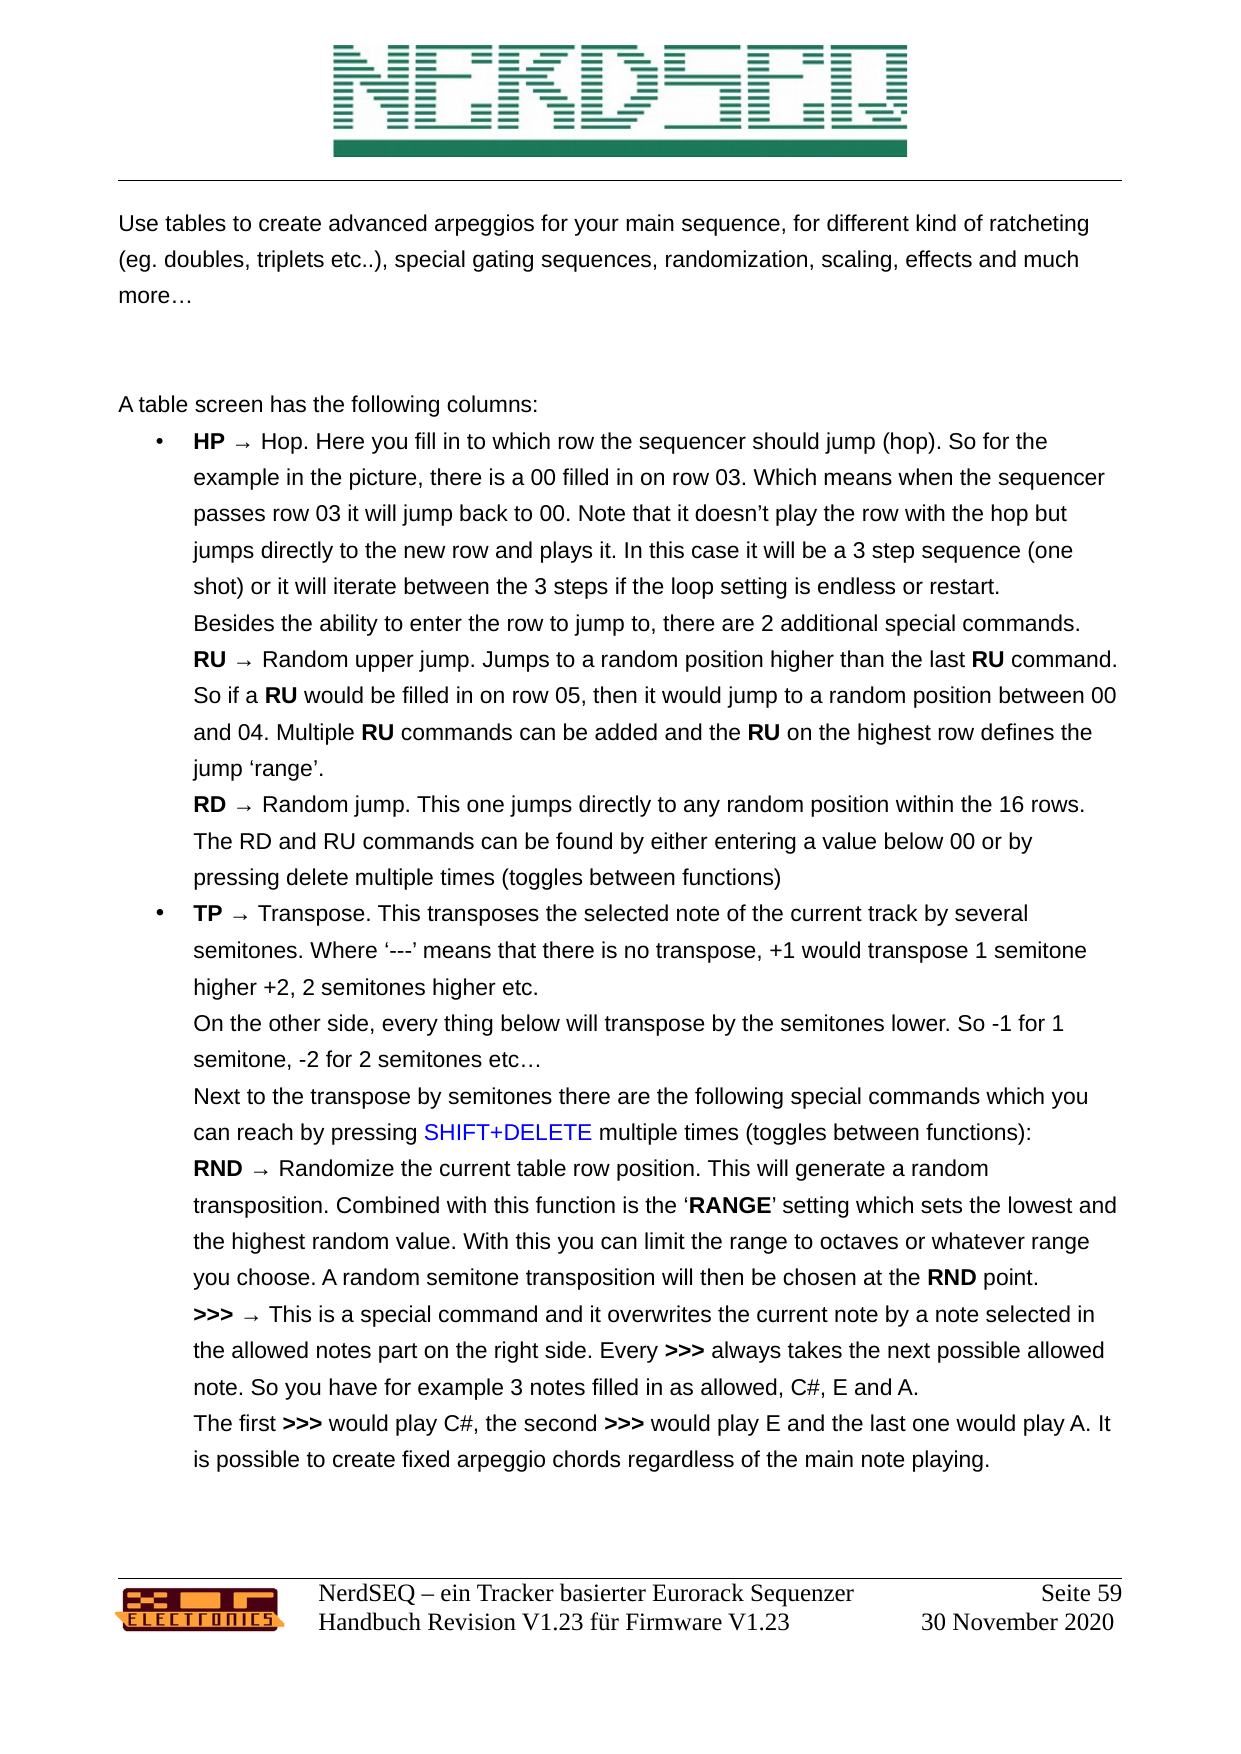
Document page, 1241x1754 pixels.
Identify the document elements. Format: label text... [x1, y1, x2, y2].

list RD → Random jump. This one jumps directly to any random position within the 16 rows. [156, 791, 1122, 818]
list RU → Random upper jump. Jumps to a random position higher than the last RU command. [156, 646, 1122, 672]
list TP → Transpose. This transposes the selected note of the current track by several semitones. Where ‘---’ means that there is no transpose, +1 would transpose 1 semitone higher +2, 2 semitones higher etc. On the other side, every thing below will transpose by the semitones lower. So -1 for 1 semitone, -2 for 2 semitones etc… [156, 900, 1122, 1073]
list >>> → This is a special command and it overwrites the current note by a note selected in the allowed notes part on the right side. Every >>> always takes the next possible allowed note. So you have for example 3 notes filled in as allowed, C#, E and A. [156, 1301, 1122, 1400]
list Next to the transpose by semitones there are the following special commands which you can reach by pressing SHIFT+DELETE multiple times (toggles between functions): [156, 1083, 1122, 1145]
text Use tables to create advanced arpeggios for your main sequence, for different kind of ratcheting (eg. doubles, triplets etc..), special gating sequences, randomization, scaling, effects and much more… [118, 209, 1122, 309]
list The RD and RU commands can be found by either entering a value below 00 or by pressing delete multiple times (toggles between functions) [156, 828, 1122, 890]
list RND → Randomize the current table row position. This will generate a random transposition. Combined with this function is the ‘RANGE’ setting which sets the lowest and the highest random value. With this you can limit the range to octaves or whatever range you choose. A random semitone transposition will then be chosen at the RND point. [156, 1155, 1122, 1291]
list The first >>> would play C#, the second >>> would play E and the last one would play A. It is possible to create fixed arpeggio chords regardless of the main note playing. [156, 1410, 1122, 1509]
text A table screen has the following columns: [118, 391, 1122, 418]
list Besides the ability to enter the row to jump to, there are 2 additional special commands. [156, 609, 1122, 636]
list So if a RU would be filled in on row 05, then it would jump to a random position between 00 and 04. Multiple RU commands can be added and the RU on the highest row defines the jump ‘range’. [156, 682, 1122, 781]
picture [333, 45, 908, 157]
list HP → Hop. Here you fill in to which row the sequencer should jump (hop). So for the example in the picture, there is a 00 filled in on row 03. Which means when the sequencer passes row 03 it will jump back to 00. Note that it doesn’t play the row with the hop but jumps directly to the new row and plays it. In this case it will be a 3 step sequence (one shot) or it will iterate between the 3 steps if the loop setting is endless or restart. [156, 428, 1122, 599]
picture [115, 1584, 285, 1634]
